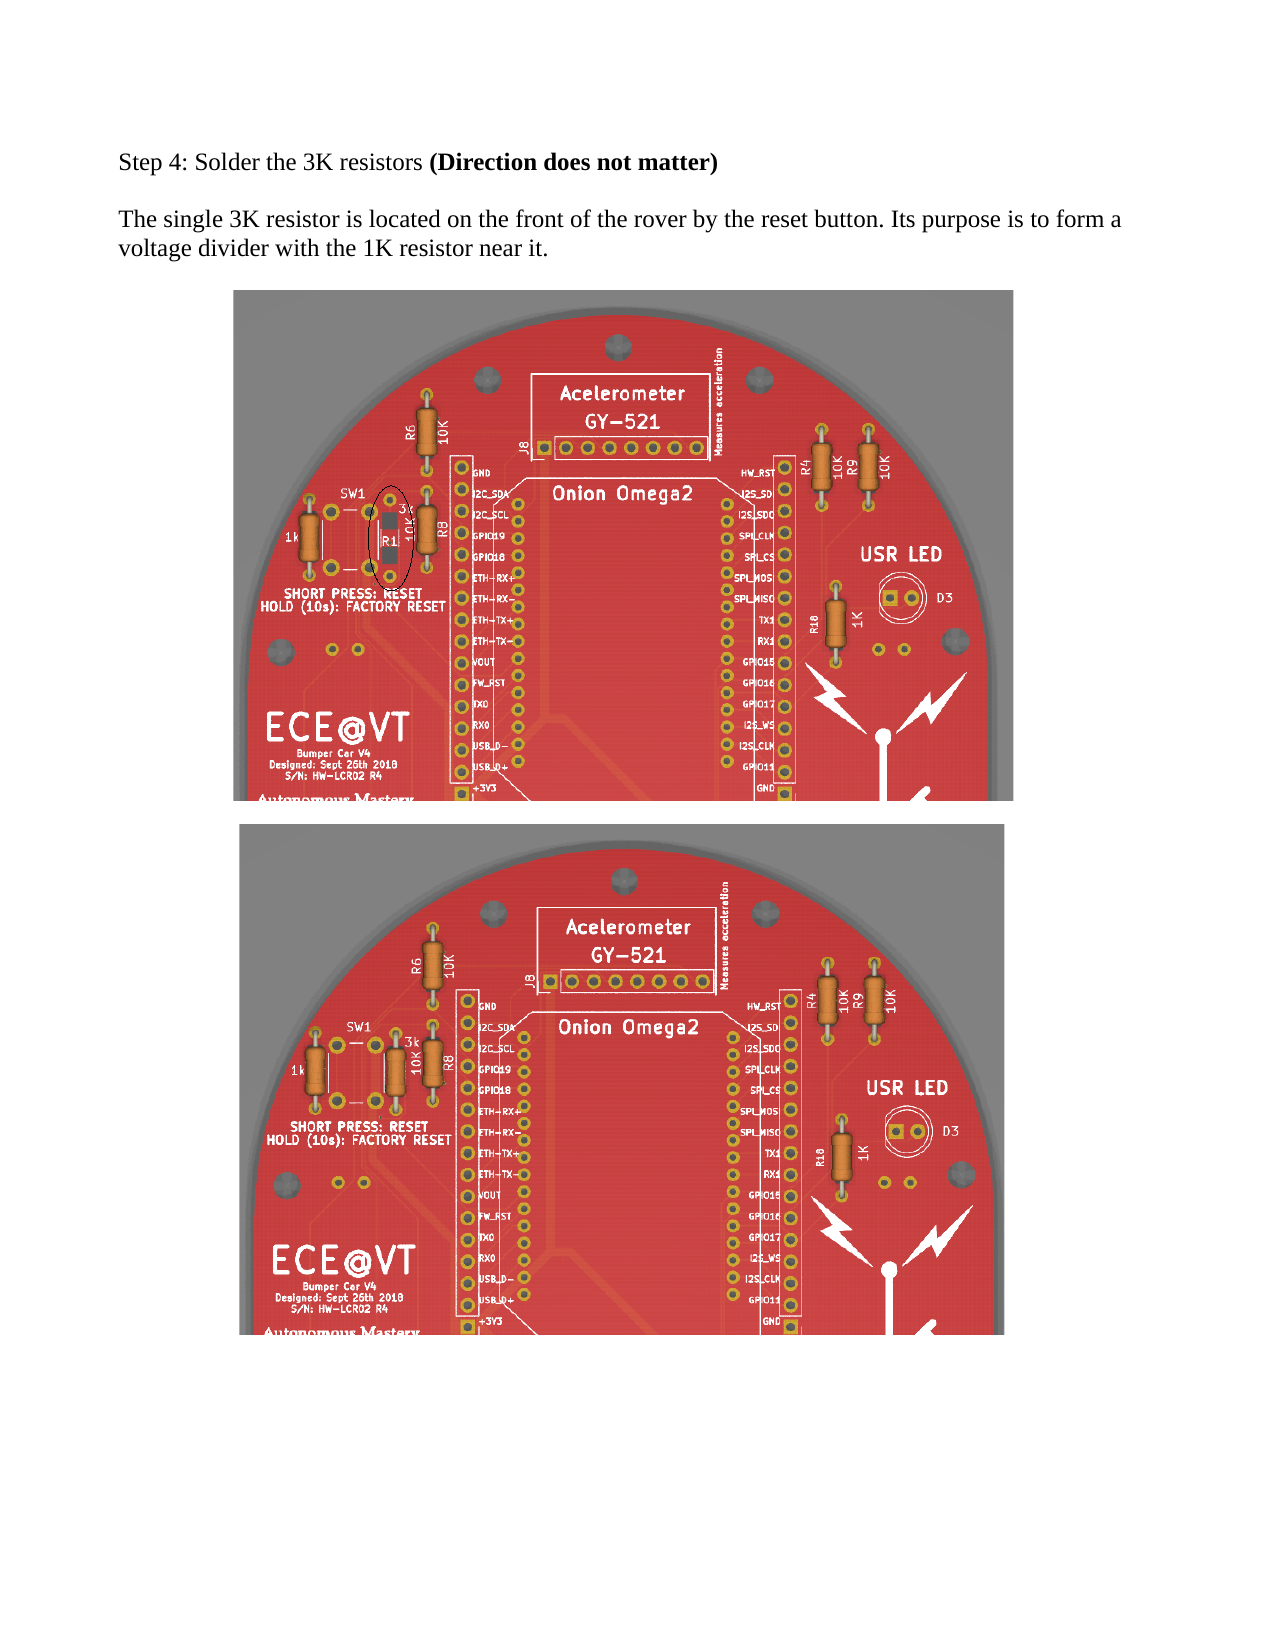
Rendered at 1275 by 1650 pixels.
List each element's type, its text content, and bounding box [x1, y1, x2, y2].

text The single 3K resistor is located on the front of the rover by the reset button. Its purpose is to form a voltage divider with the 1K resistor near it. [118, 204, 1157, 262]
picture [233, 290, 1014, 801]
text Step 4: Solder the 3K resistors (Direction does not matter) [118, 147, 1157, 176]
picture [239, 824, 1005, 1335]
